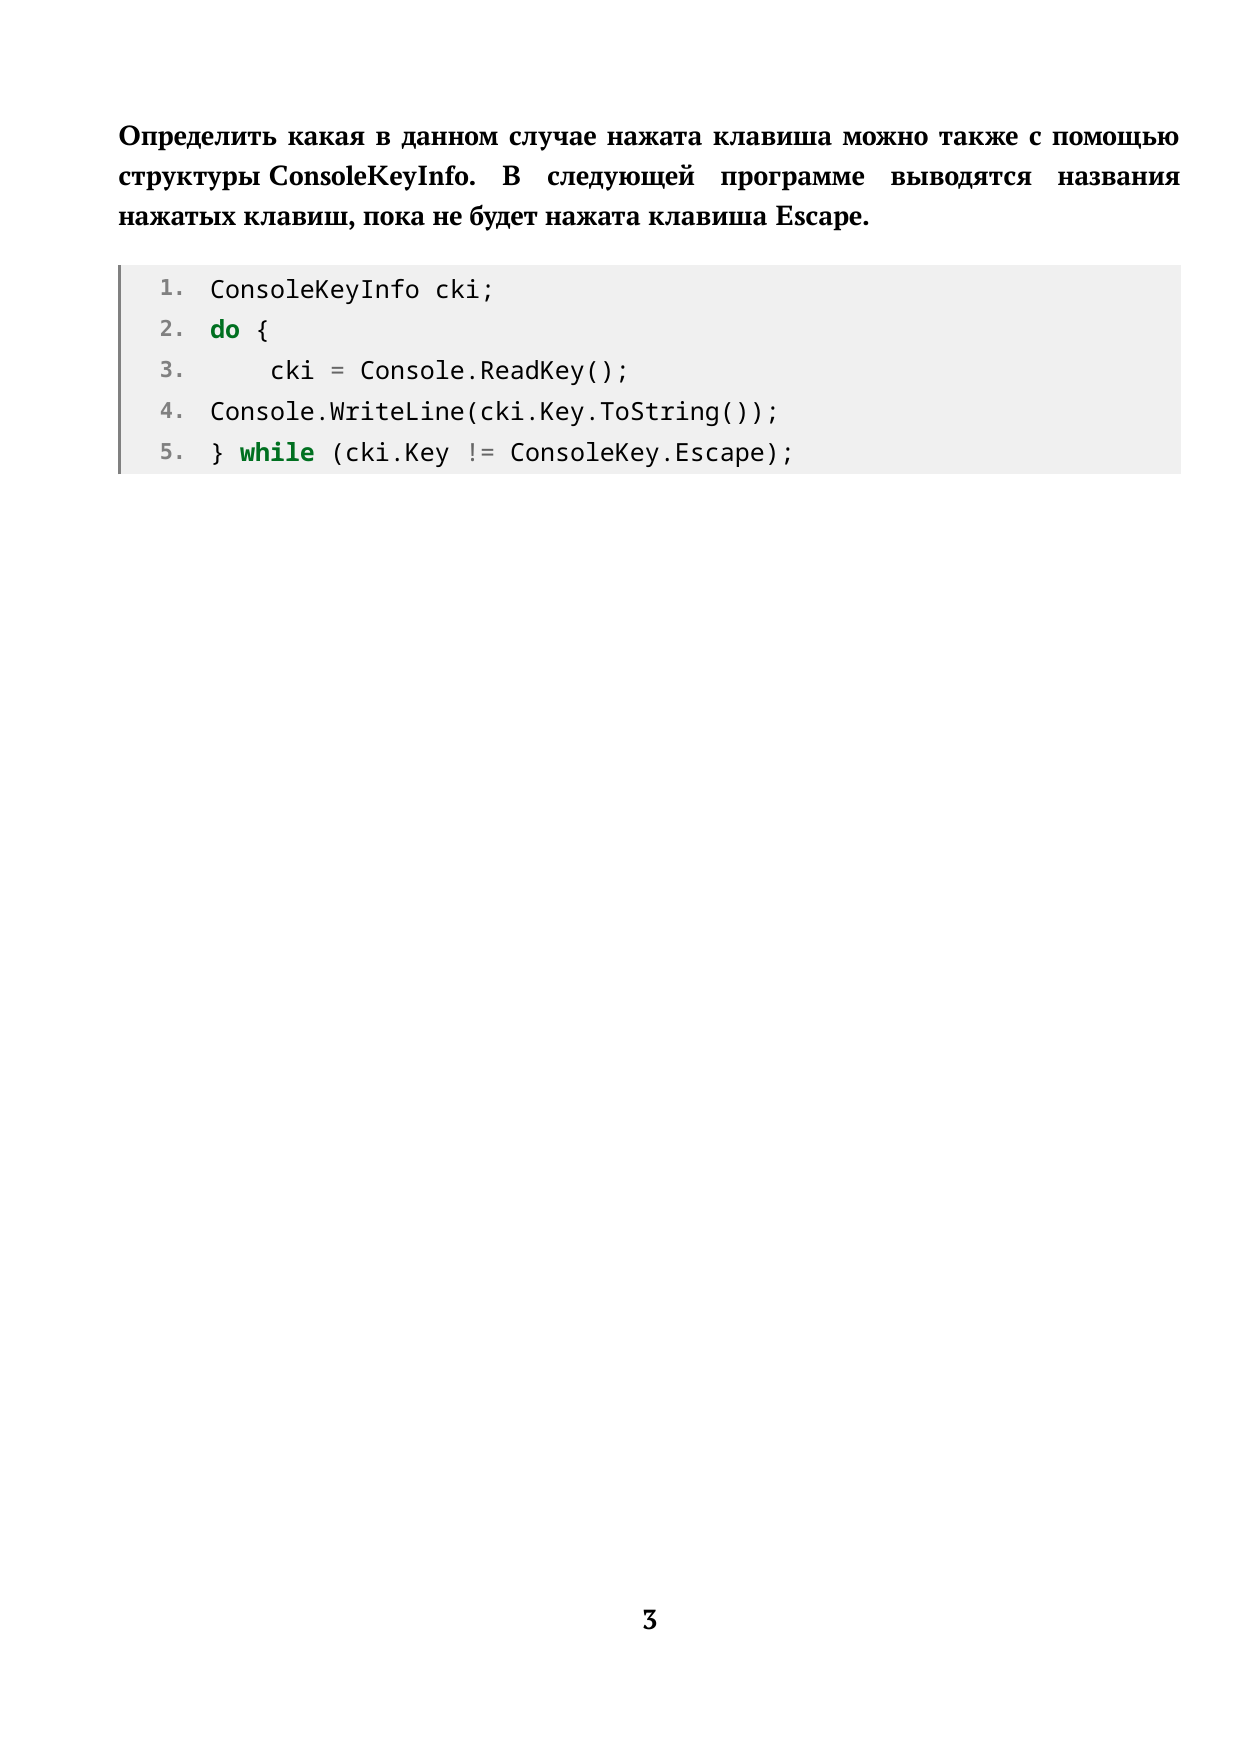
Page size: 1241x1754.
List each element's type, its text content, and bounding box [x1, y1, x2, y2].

list } while (cki.Key != ConsoleKey.Escape); [121, 429, 1181, 474]
list ConsoleKeyInfo cki; [121, 265, 1181, 305]
list Console.WriteLine(cki.Key.ToString()); [121, 388, 1181, 428]
text Определить какая в данном случае нажата клавиша можно также с помощью структуры ConsoleKeyInfo. В следующей программе выводятся названия нажатых клавиш, пока не будет нажата клавиша Escape. [118, 118, 1181, 232]
list do { [121, 306, 1181, 346]
list cki = Console.ReadKey(); [121, 347, 1181, 387]
